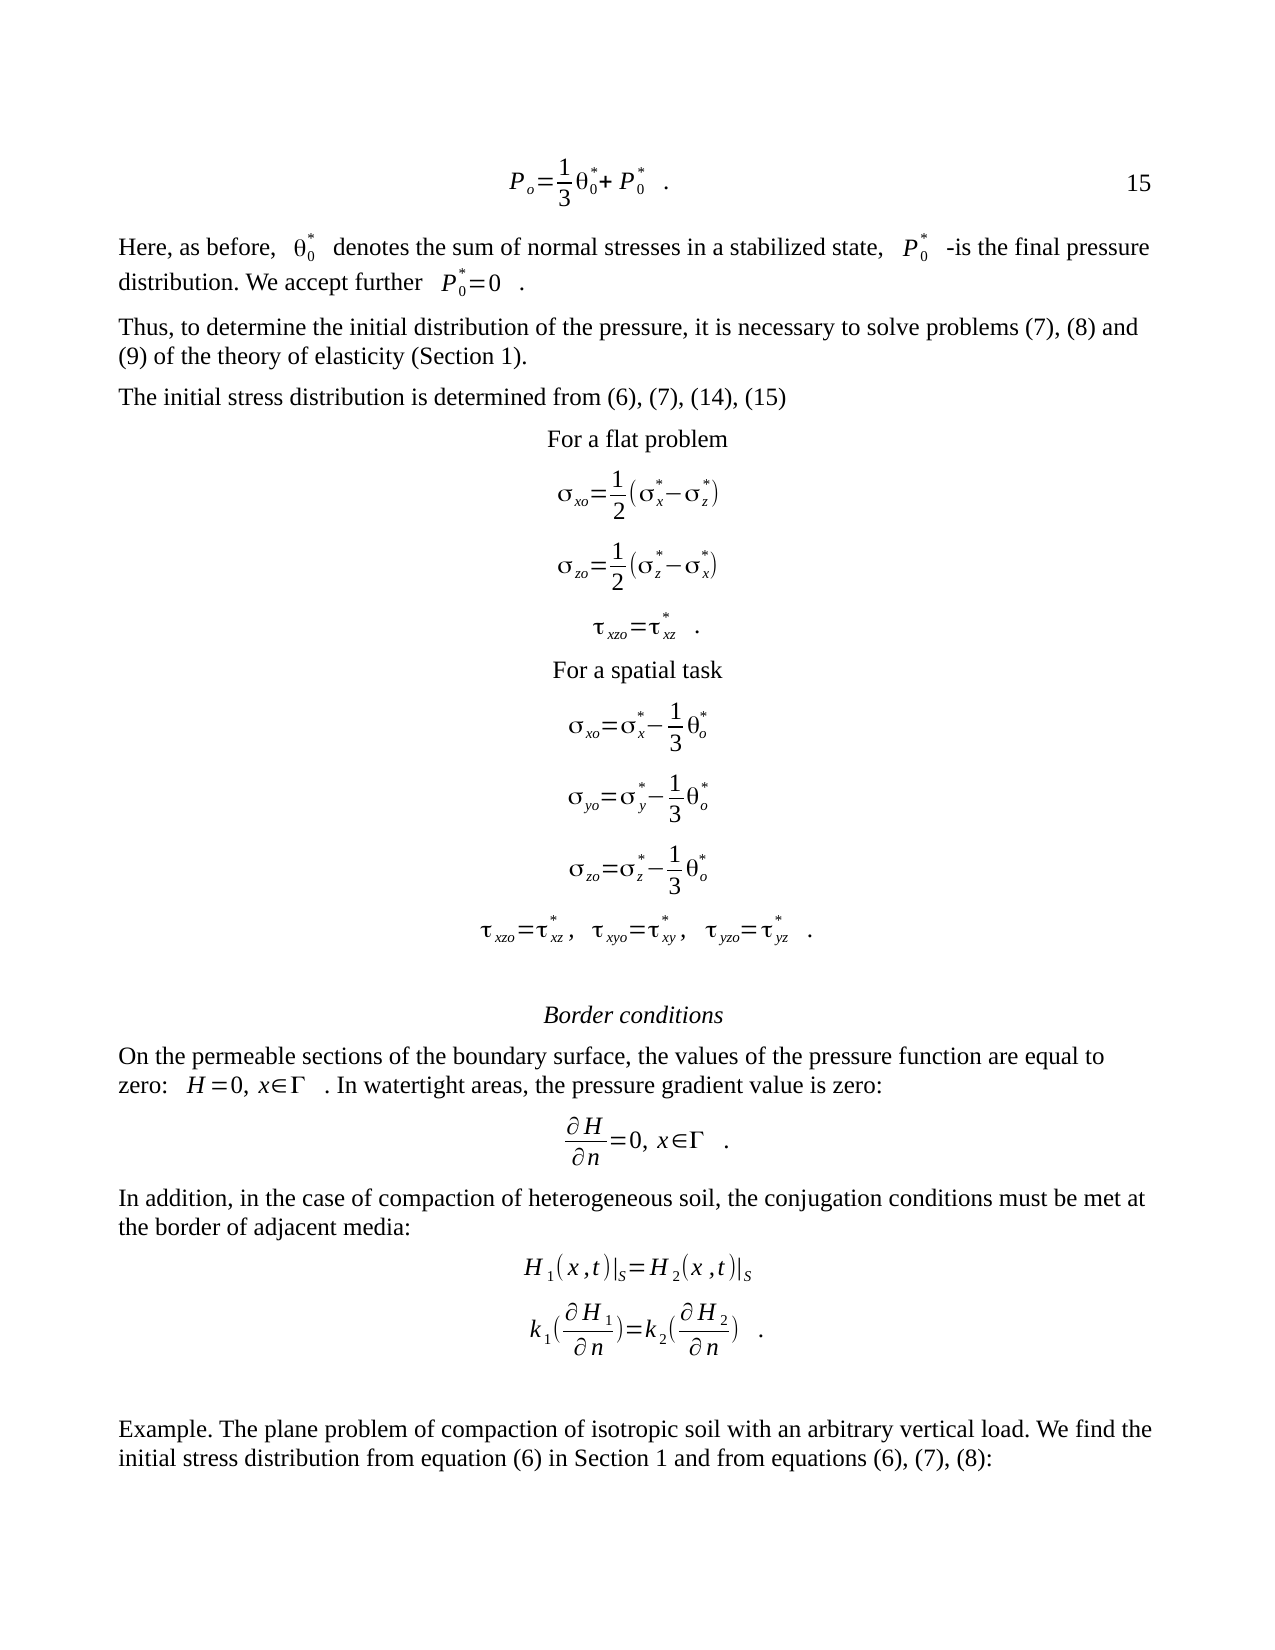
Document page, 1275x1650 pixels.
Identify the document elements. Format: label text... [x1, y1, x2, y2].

text Thus, to determine the initial distribution of the pressure, it is necessary to solve problems (7), (8) and (9) of the theory of elasticity (Section 1). [118, 312, 1157, 370]
text . [118, 911, 1157, 946]
text . [118, 1111, 1157, 1171]
text Example. The plane problem of compaction of isotropic soil with an arbitrary vertical load. We find the initial stress distribution from equation (6) in Section 1 and from equations (6), (7), (8): [118, 1414, 1157, 1472]
text Here, as before,denotes the sum of normal stresses in a stabilized state,-is the final pressure distribution. We accept further. [118, 230, 1157, 300]
text In addition, in the case of compaction of heterogeneous soil, the conjugation conditions must be met at the border of adjacent media: [118, 1183, 1157, 1241]
text . [118, 608, 1157, 643]
text Border conditions [118, 1000, 1157, 1029]
text On the permeable sections of the boundary surface, the values ​​of the pressure function are equal to zero:. In watertight areas, the pressure gradient value is zero: [118, 1041, 1157, 1099]
text . [118, 1297, 1157, 1360]
text The initial stress distribution is determined from (6), (7), (14), (15) [118, 382, 1157, 411]
text For a flat problem [118, 424, 1157, 452]
text For a spatial task [118, 656, 1157, 684]
table_header 15 [1041, 147, 1157, 230]
table_header . [118, 147, 1041, 230]
